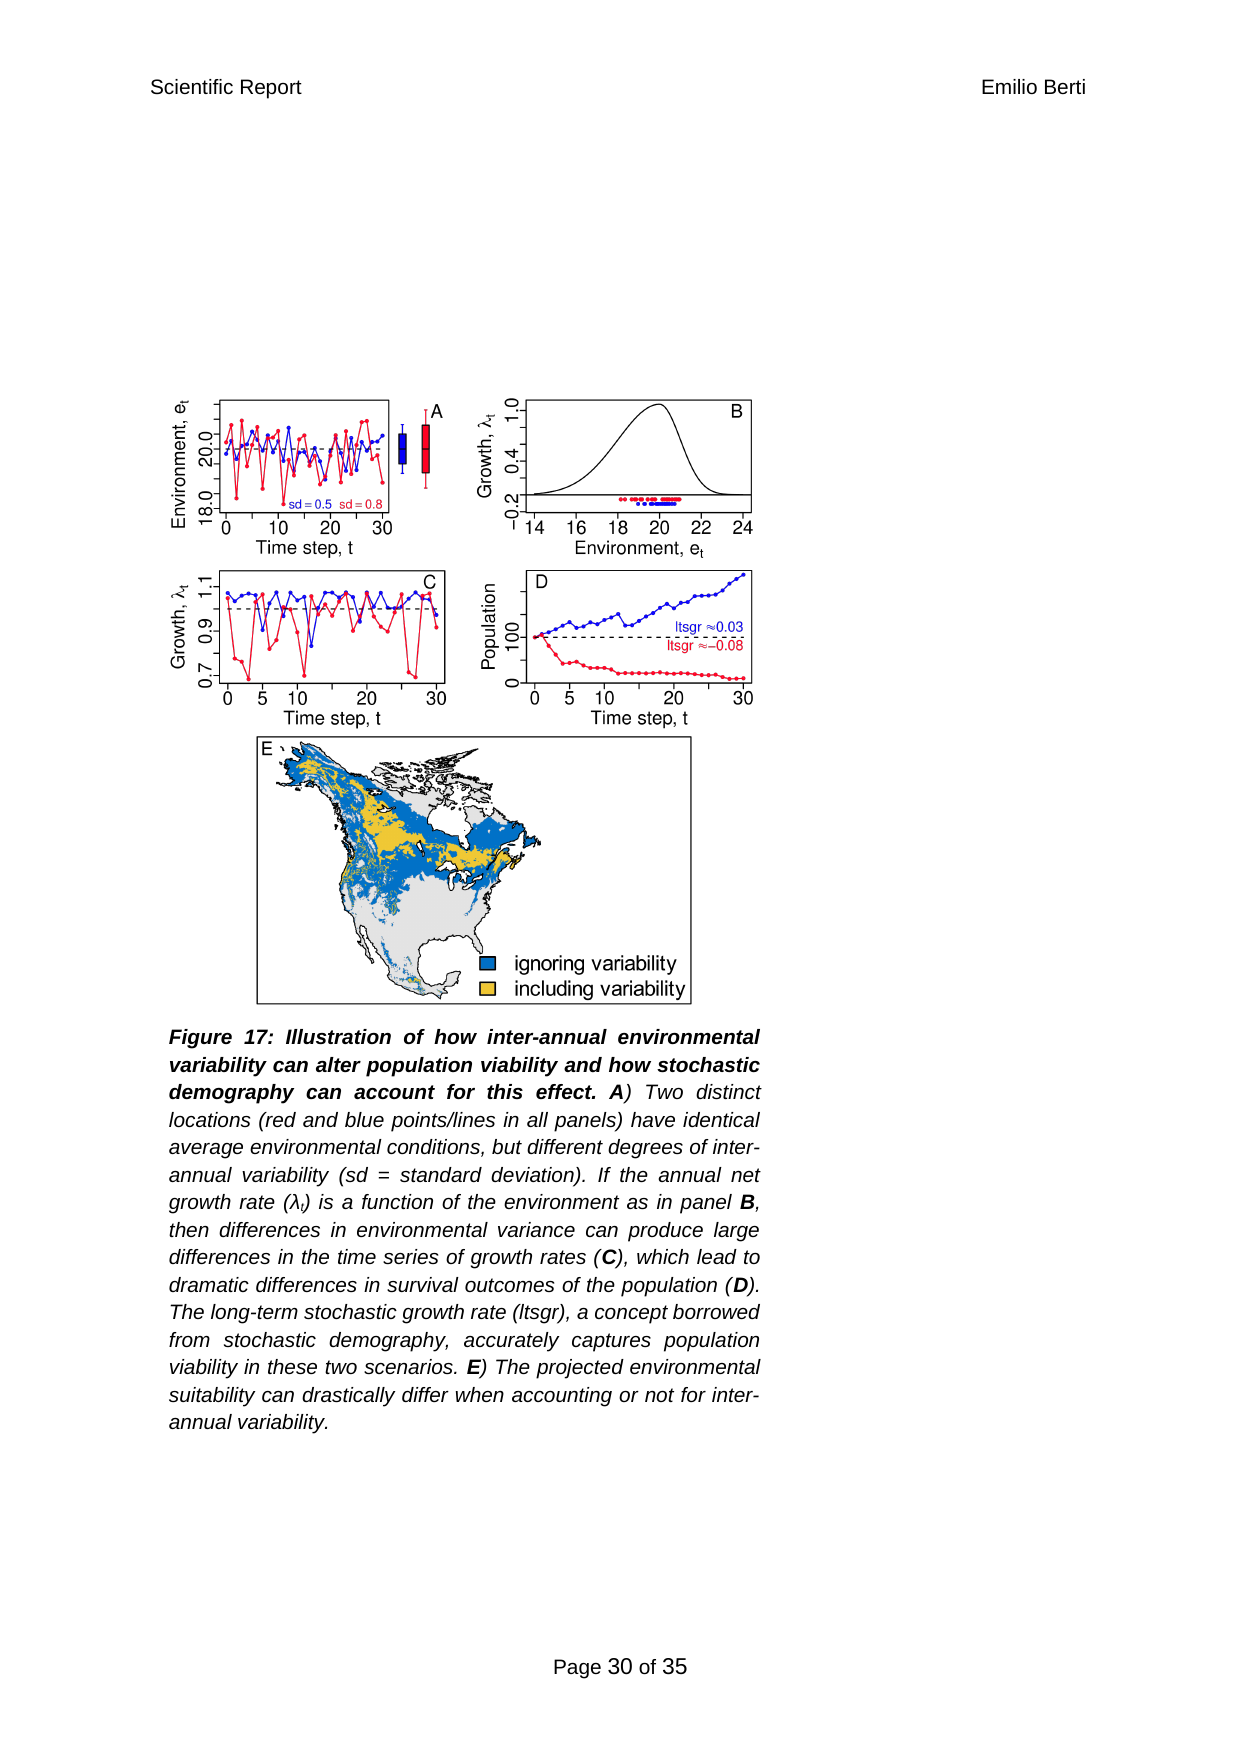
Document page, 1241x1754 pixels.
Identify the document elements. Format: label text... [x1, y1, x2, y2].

picture [168, 395, 761, 1009]
text Figure 17: Illustration of how inter-annual environmental variability can alter population viability and how stochastic demography can account for this effect. A) Two distinct locations (red and blue points/lines in all panels) have identical average environmental conditions, but different degrees of inter-annual variability (sd = standard deviation). If the annual net growth rate (λt) is a function of the environment as in panel B, then differences in environmental variance can produce large differences in the time series of growth rates (C), which lead to dramatic differences in survival outcomes of the population (D). The long-term stochastic growth rate (ltsgr), a concept borrowed from stochastic demography, accurately captures population viability in these two scenarios. E) The projected environmental suitability can drastically differ when accounting or not for inter-annual variability. [169, 1009, 761, 1434]
